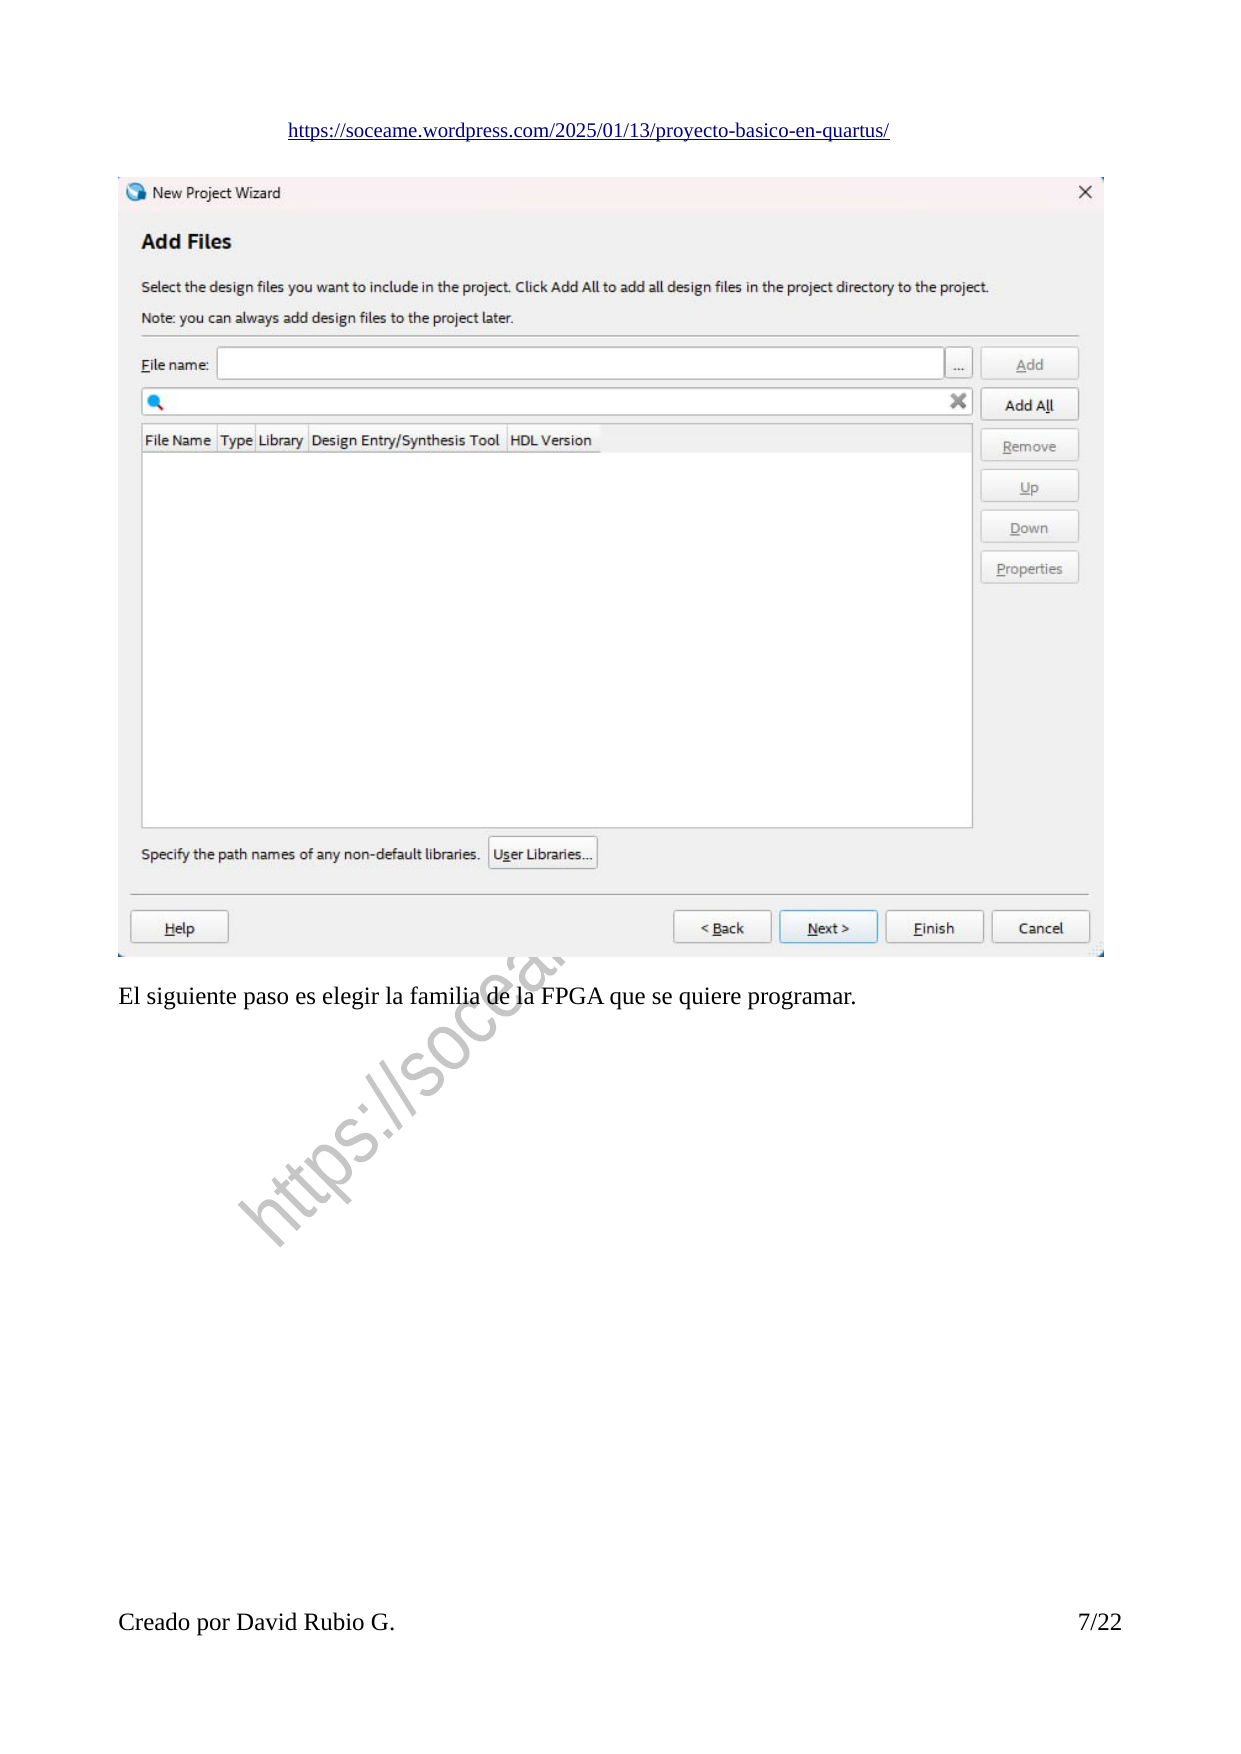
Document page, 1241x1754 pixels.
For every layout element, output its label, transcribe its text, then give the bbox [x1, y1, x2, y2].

text El siguiente paso es elegir la familia de la FPGA que se quiere programar. [118, 981, 490, 1010]
text El siguiente paso es elegir la familia de la FPGA que se quiere programar. [497, 981, 1122, 1010]
picture [118, 177, 1104, 957]
